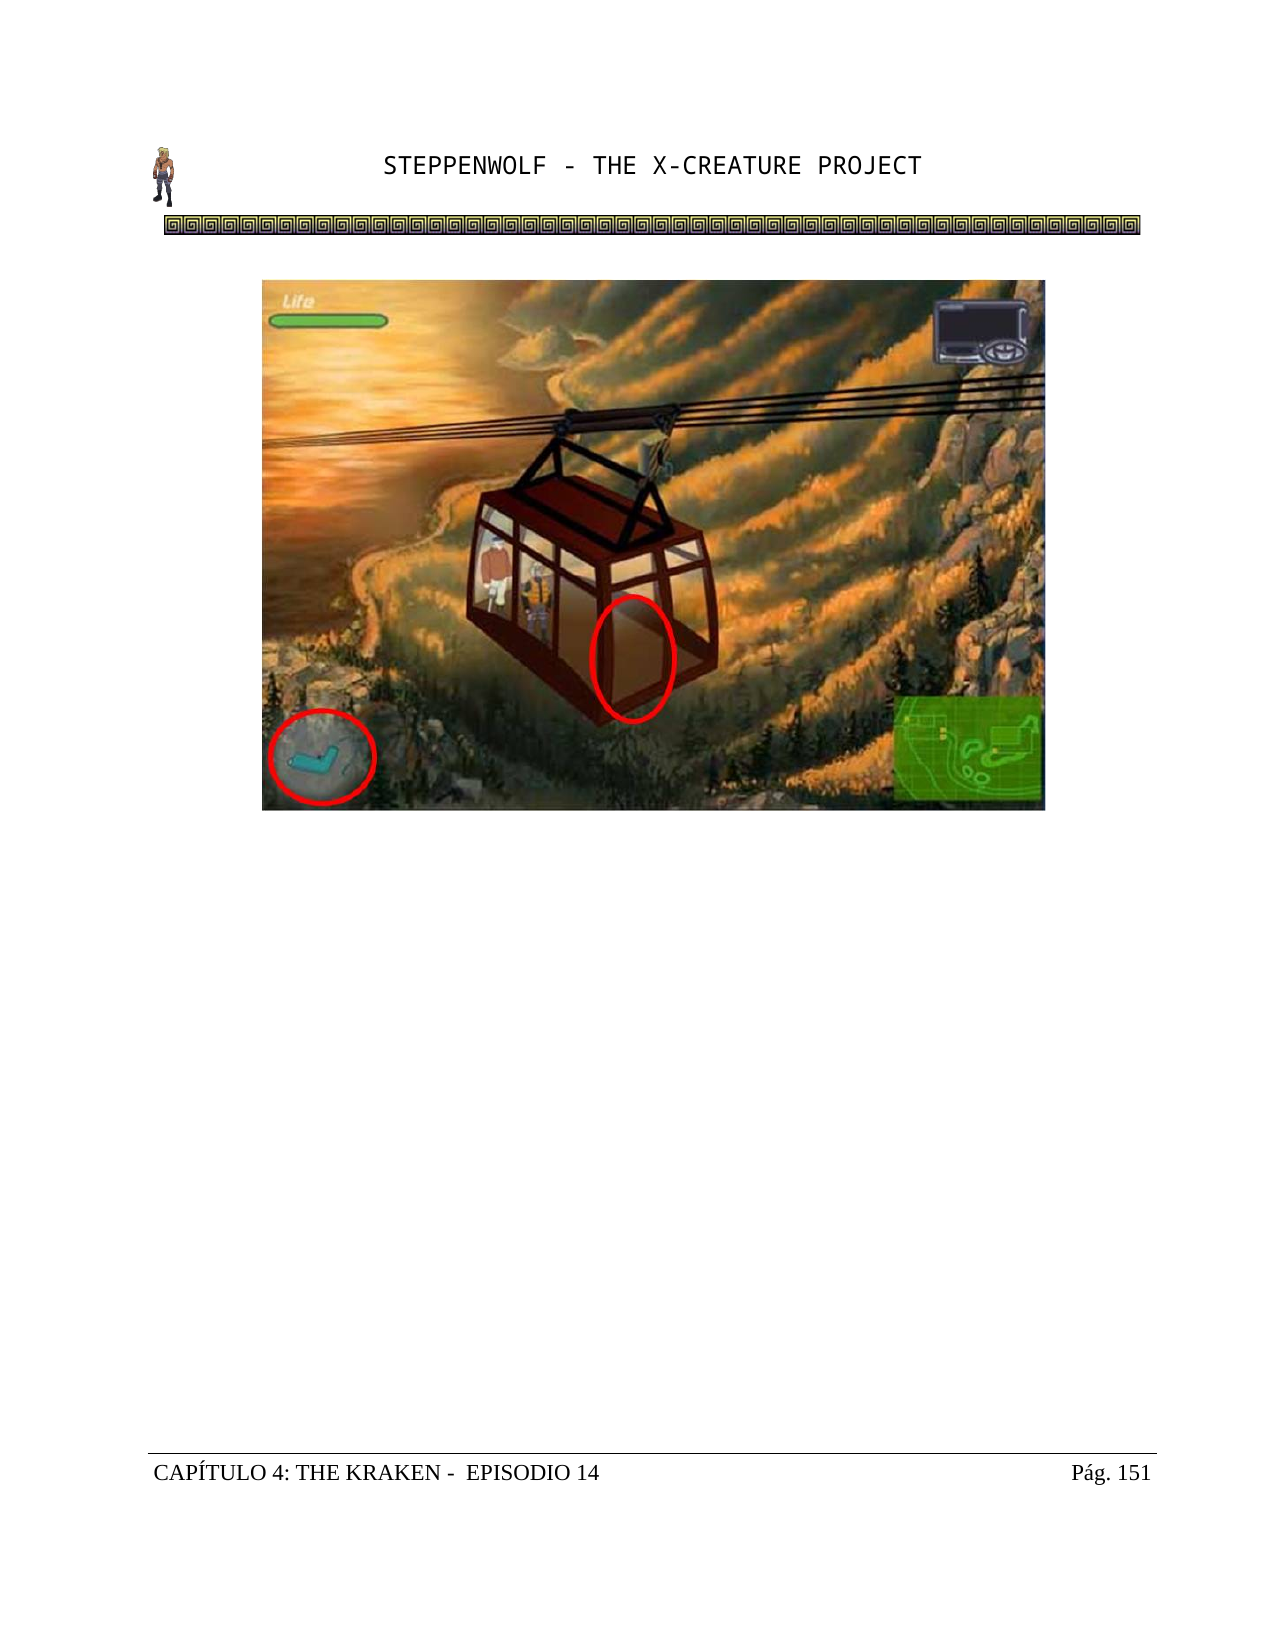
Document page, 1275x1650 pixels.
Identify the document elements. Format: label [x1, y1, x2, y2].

picture [164, 215, 1141, 235]
picture [147, 147, 181, 207]
picture [261, 279, 1046, 811]
